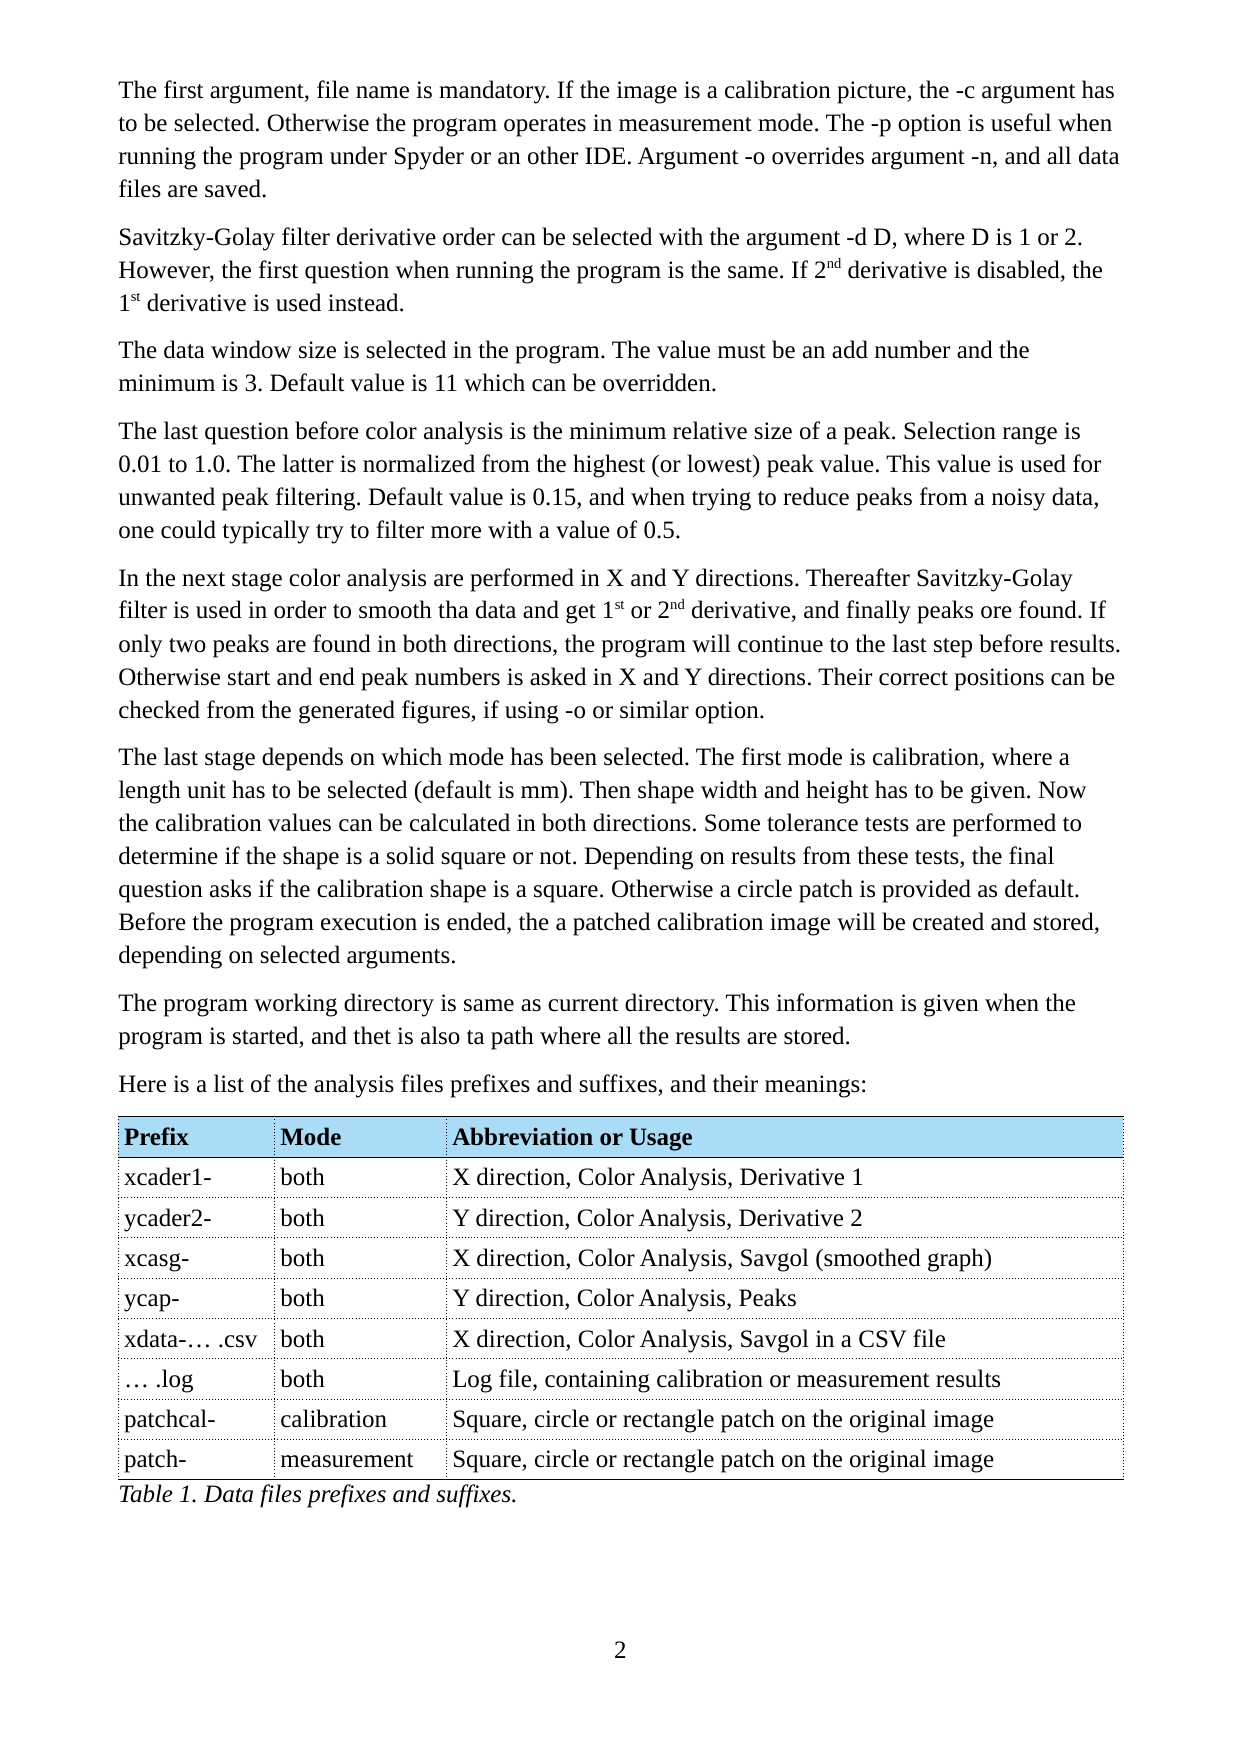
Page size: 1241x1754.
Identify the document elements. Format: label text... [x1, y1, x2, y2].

table_cell both [274, 1358, 446, 1398]
table_header Prefix [118, 1117, 274, 1157]
text The program working directory is same as current directory. This information is given when the program is started, and thet is also ta path where all the results are stored. [118, 988, 1122, 1050]
text The data window size is selected in the program. The value must be an add number and the minimum is 3. Default value is 11 which can be overridden. [118, 335, 1122, 397]
table_header Abbreviation or Usage [446, 1117, 1123, 1157]
table_cell calibration [274, 1399, 446, 1439]
table_cell Square, circle or rectangle patch on the original image [446, 1439, 1123, 1479]
table_cell ycader2- [118, 1197, 274, 1237]
text The last stage depends on which mode has been selected. The first mode is calibration, where a length unit has to be selected (default is mm). Then shape width and height has to be given. Now the calibration values can be calculated in both directions. Some tolerance tests are performed to determine if the shape is a solid square or not. Depending on results from these tests, the final question asks if the calibration shape is a square. Otherwise a circle patch is provided as default. Before the program execution is ended, the a patched calibration image will be created and stored, depending on selected arguments. [118, 742, 1122, 969]
table_cell Log file, containing calibration or measurement results [446, 1358, 1123, 1398]
table_header Mode [274, 1117, 446, 1157]
table_cell Square, circle or rectangle patch on the original image [446, 1399, 1123, 1439]
table_cell … .log [118, 1358, 274, 1398]
table_cell both [274, 1197, 446, 1237]
table_cell xdata-… .csv [118, 1318, 274, 1358]
table_cell X direction, Color Analysis, Savgol in a CSV file [446, 1318, 1123, 1358]
table_cell X direction, Color Analysis, Derivative 1 [446, 1158, 1123, 1197]
table_cell both [274, 1278, 446, 1318]
table_cell patchcal- [118, 1399, 274, 1439]
text The last question before color analysis is the minimum relative size of a peak. Selection range is 0.01 to 1.0. The latter is normalized from the highest (or lowest) peak value. This value is used for unwanted peak filtering. Default value is 0.15, and when trying to reduce peaks from a noisy data, one could typically try to filter more with a value of 0.5. [118, 416, 1122, 544]
table_cell both [274, 1158, 446, 1197]
text Table 1. Data files prefixes and suffixes. [118, 1480, 1122, 1508]
table_cell both [274, 1318, 446, 1358]
table_cell X direction, Color Analysis, Savgol (smoothed graph) [446, 1237, 1123, 1277]
text Savitzky-Golay filter derivative order can be selected with the argument -d D, where D is 1 or 2. However, the first question when running the program is the same. If 2nd derivative is disabled, the 1st derivative is used instead. [118, 222, 1122, 316]
table_cell ycap- [118, 1278, 274, 1318]
table_cell Y direction, Color Analysis, Derivative 2 [446, 1197, 1123, 1237]
text Here is a list of the analysis files prefixes and suffixes, and their meanings: [118, 1069, 1122, 1097]
table_cell both [274, 1237, 446, 1277]
table_cell patch- [118, 1439, 274, 1479]
text In the next stage color analysis are performed in X and Y directions. Thereafter Savitzky-Golay filter is used in order to smooth tha data and get 1st or 2nd derivative, and finally peaks ore found. If only two peaks are found in both directions, the program will continue to the last step before results. Otherwise start and end peak numbers is asked in X and Y directions. Their correct positions can be checked from the generated figures, if using -o or similar option. [118, 563, 1122, 723]
table_cell xcader1- [118, 1158, 274, 1197]
text The first argument, file name is mandatory. If the image is a calibration picture, the -c argument has to be selected. Otherwise the program operates in measurement mode. The -p option is useful when running the program under Spyder or an other IDE. Argument -o overrides argument -n, and all data files are saved. [118, 75, 1122, 203]
table_cell xcasg- [118, 1237, 274, 1277]
table_cell Y direction, Color Analysis, Peaks [446, 1278, 1123, 1318]
table_cell measurement [274, 1439, 446, 1479]
